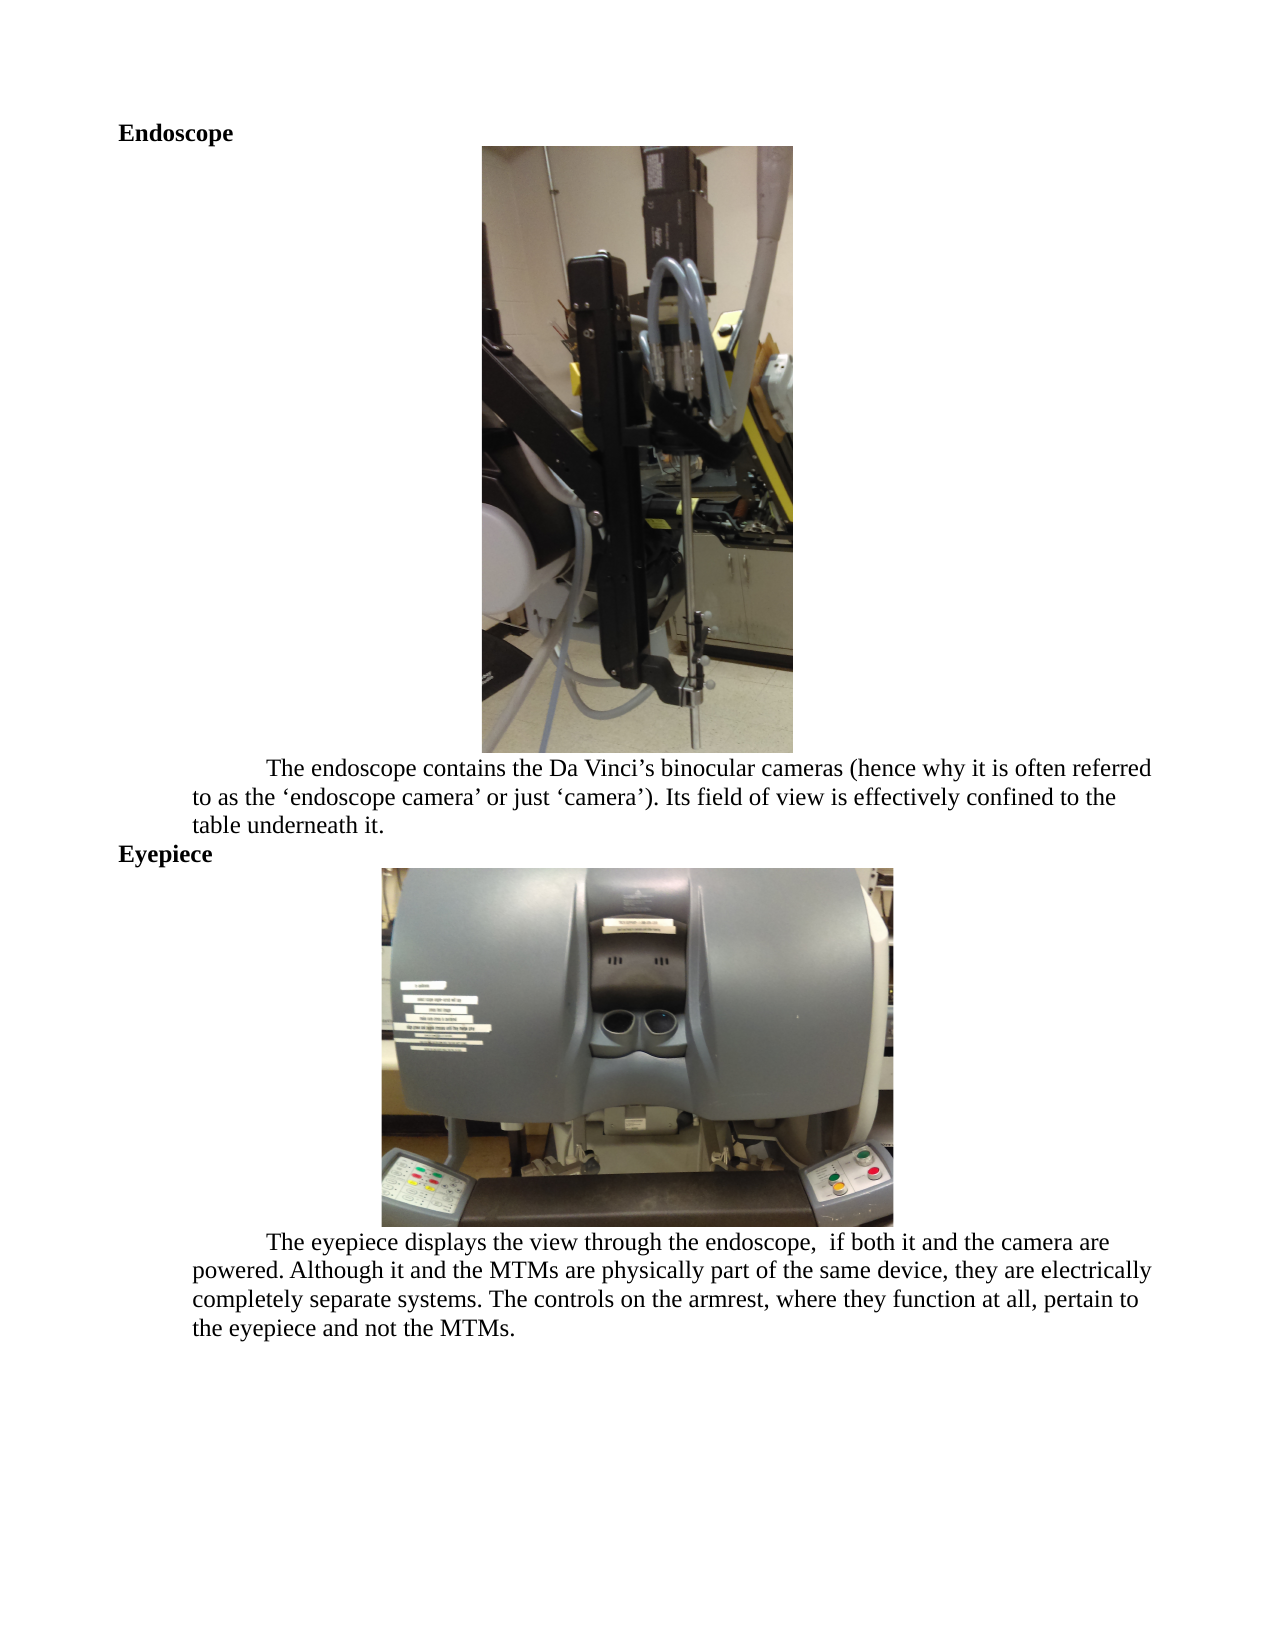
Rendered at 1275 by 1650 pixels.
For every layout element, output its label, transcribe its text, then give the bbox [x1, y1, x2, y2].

text Eyepiece [118, 839, 1157, 868]
text The eyepiece displays the view through the endoscope, if both it and the camera are powered. Although it and the MTMs are physically part of the same device, they are electrically completely separate systems. The controls on the armrest, where they function at all, pertain to the eyepiece and not the MTMs. [192, 1227, 1157, 1342]
picture [481, 146, 793, 753]
text Endoscope [118, 118, 1157, 147]
text The endoscope contains the Da Vinci’s binocular cameras (hence why it is often referred to as the ‘endoscope camera’ or just ‘camera’). Its field of view is effectively confined to the table underneath it. [192, 753, 1157, 839]
picture [381, 868, 705, 1227]
